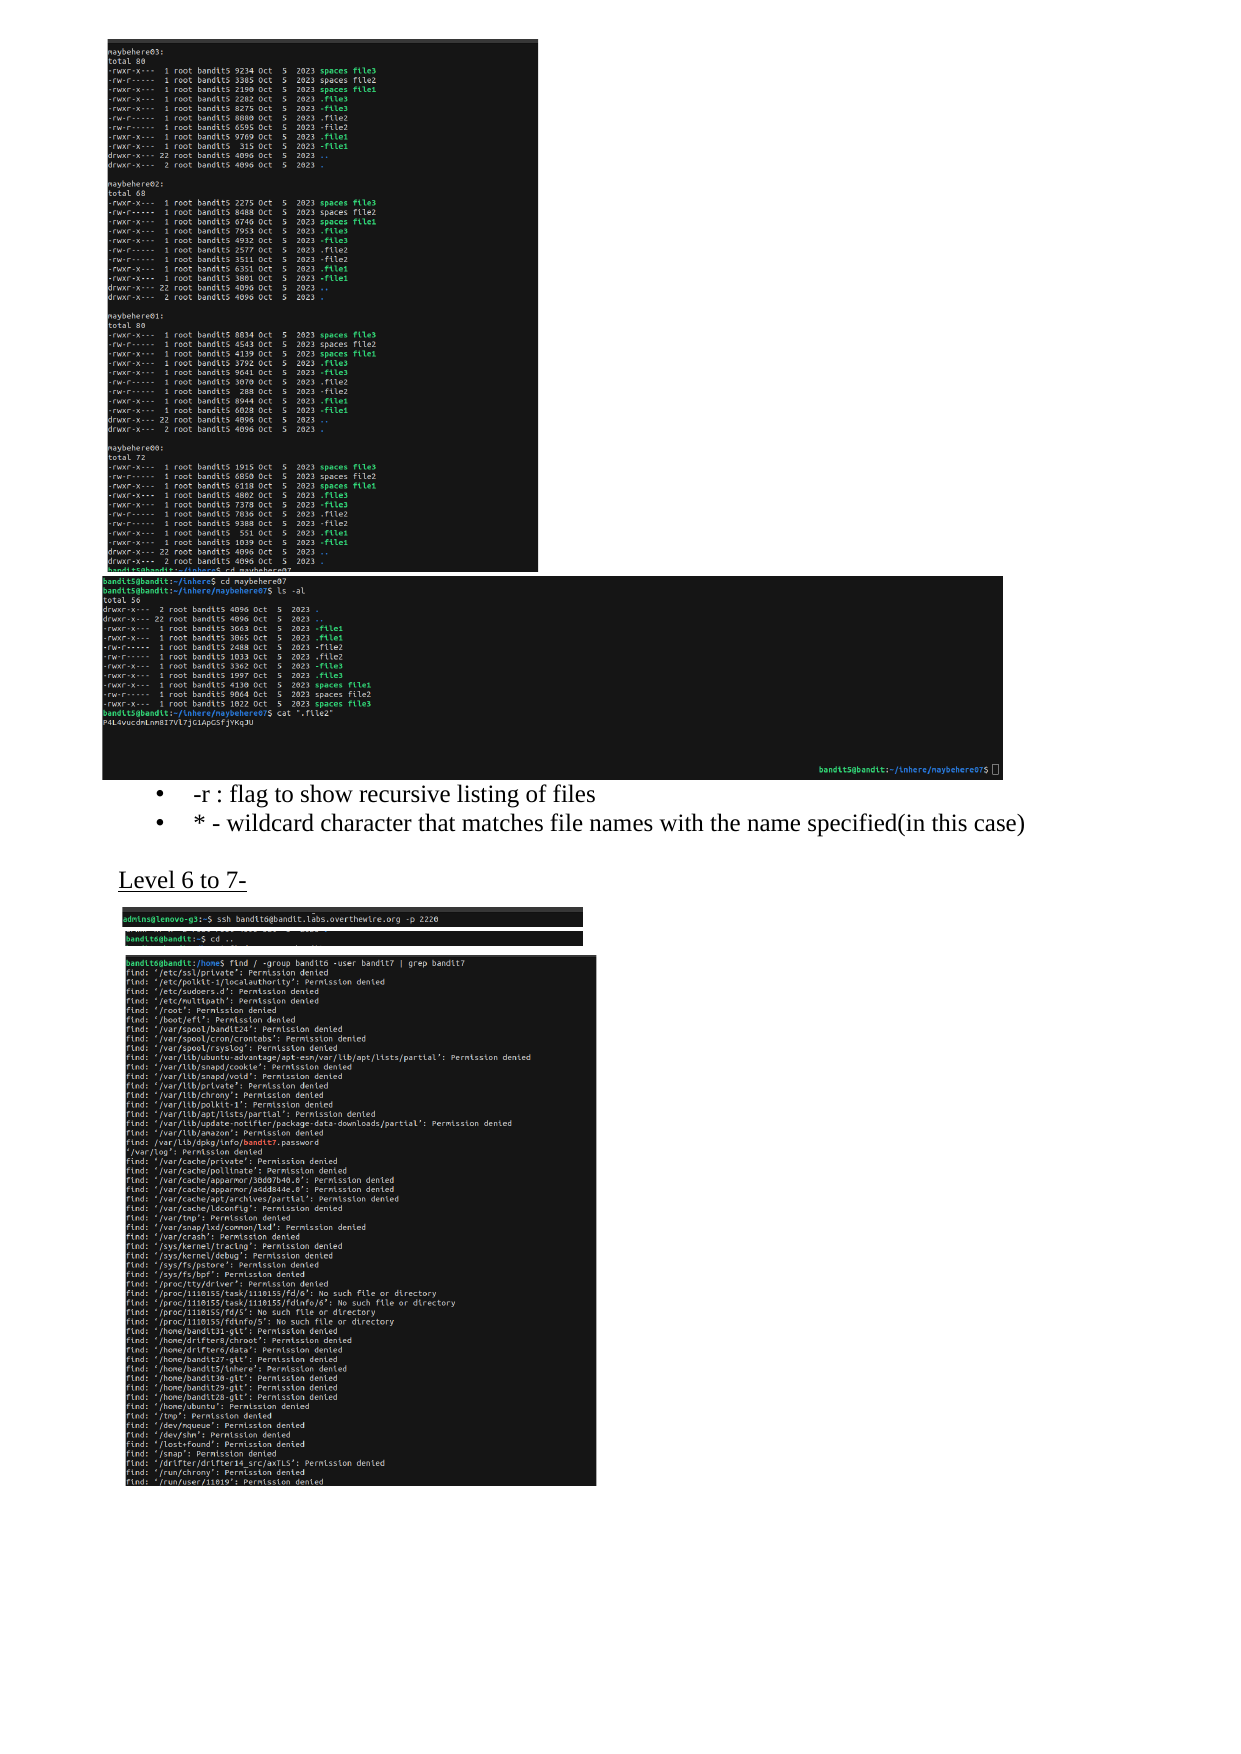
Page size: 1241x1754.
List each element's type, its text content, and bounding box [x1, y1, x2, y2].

picture [102, 770, 1003, 780]
list -r : flag to show recursive listing of files [156, 779, 1122, 808]
text Level 6 to 7- [118, 866, 1122, 894]
list * - wildcard character that matches file names with the name specified(in this case) [156, 808, 1122, 837]
